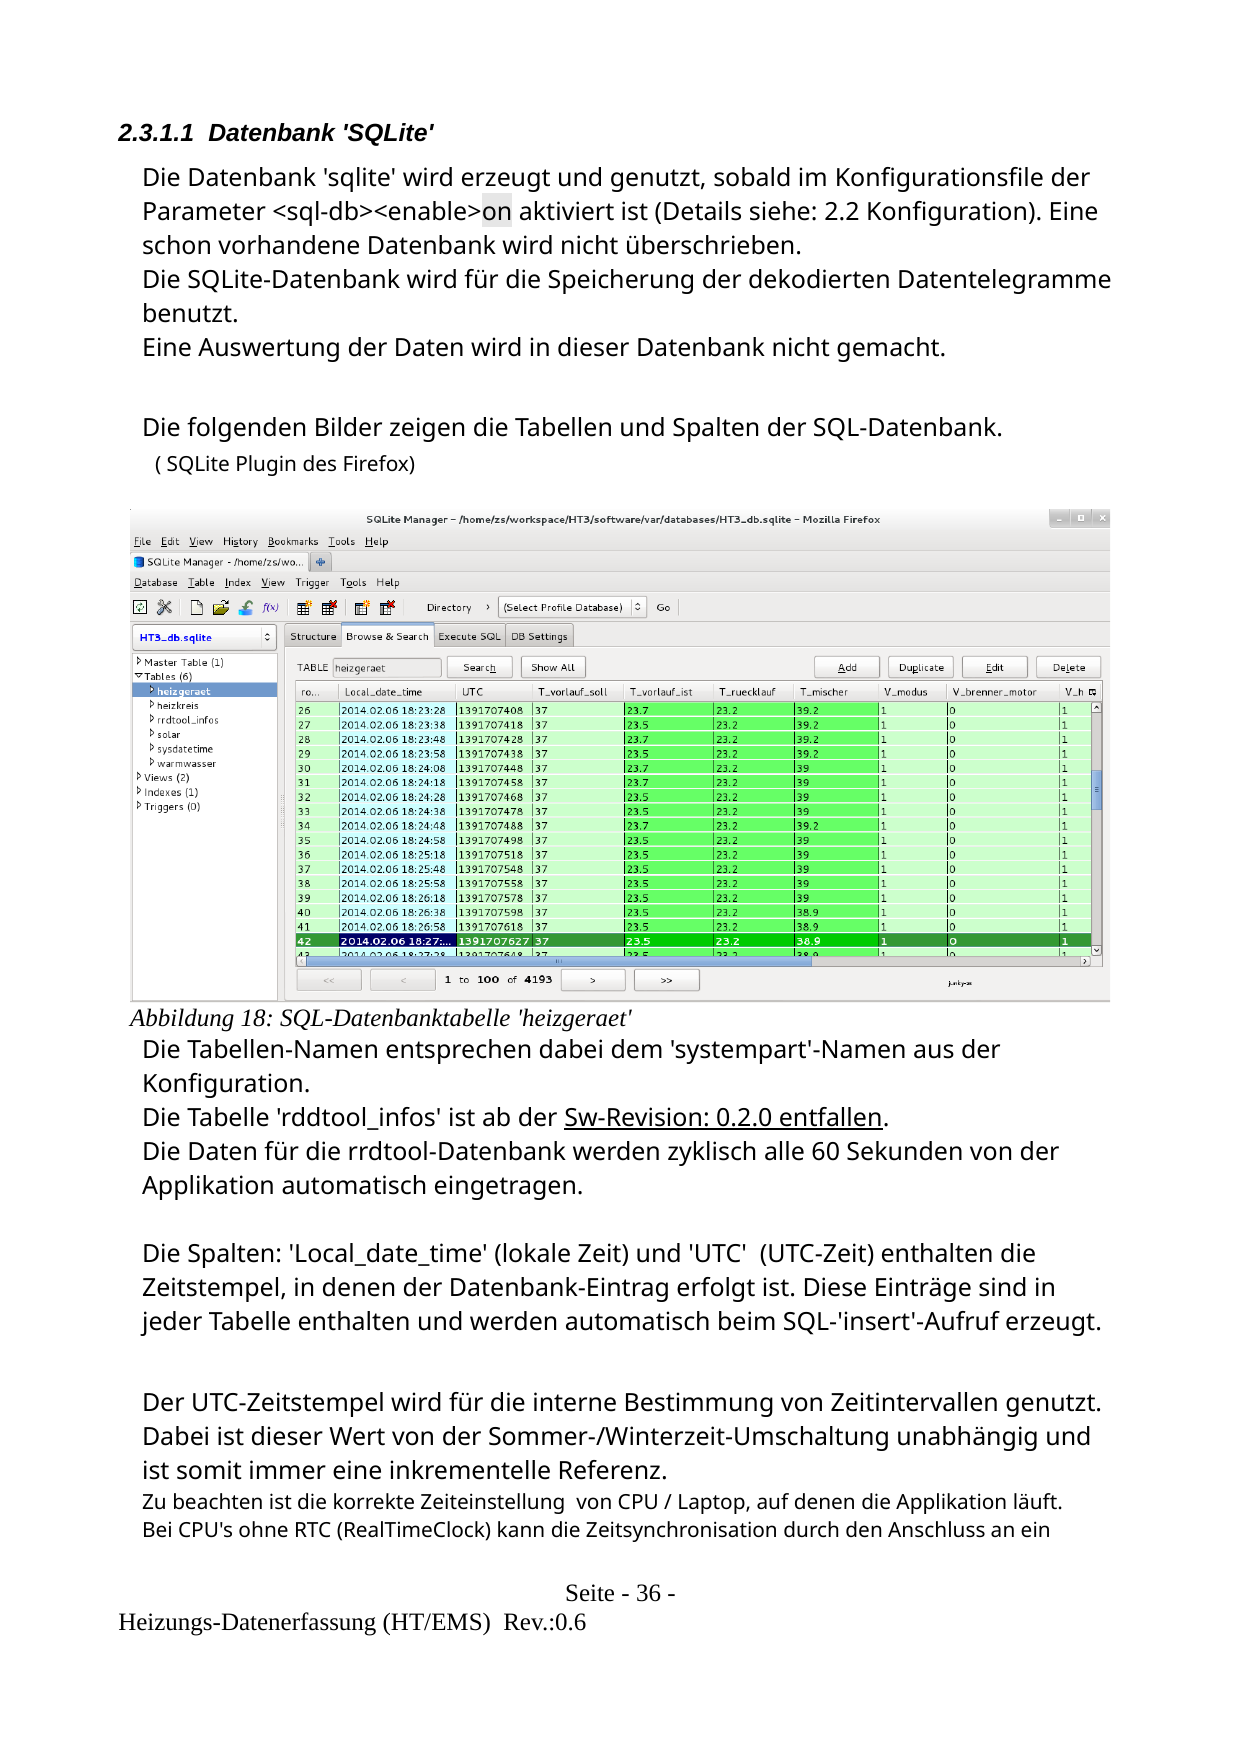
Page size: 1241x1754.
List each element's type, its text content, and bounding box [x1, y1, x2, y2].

text Die folgenden Bilder zeigen die Tabellen und Spalten der SQL-Datenbank. ( SQLite Plugin des Firefox) [142, 410, 1122, 478]
picture [130, 509, 1111, 1003]
text Die Tabellen-Namen entsprechen dabei dem 'systempart'-Namen aus der Konfiguration. Die Tabelle 'rddtool_infos' ist ab der Sw-Revision: 0.2.0 entfallen. Die Daten für die rrdtool-Datenbank werden zyklisch alle 60 Sekunden von der Applikation automatisch eingetragen. Die Spalten: 'Local_date_time' (lokale Zeit) und 'UTC' (UTC-Zeit) enthalten die Zeitstempel, in denen der Datenbank-Eintrag erfolgt ist. Diese Einträge sind in jeder Tabelle enthalten und werden automatisch beim SQL-'insert'-Aufruf erzeugt. [142, 491, 1122, 1372]
subtitle Datenbank 'SQLite' [118, 118, 1122, 147]
text Abbildung 18: SQL-Datenbanktabelle 'heizgeraet' [130, 1003, 1110, 1032]
text Die Datenbank 'sqlite' wird erzeugt und genutzt, sobald im Konfigurationsfile der Parameter <sql-db><enable>on aktiviert ist (Details siehe: 2.2 Konfiguration). Eine schon vorhandene Datenbank wird nicht überschrieben. Die SQLite-Datenbank wird für die Speicherung der dekodierten Datentelegramme benutzt. Eine Auswertung der Daten wird in dieser Datenbank nicht gemacht. [142, 159, 1122, 398]
text Der UTC-Zeitstempel wird für die interne Bestimmung von Zeitintervallen genutzt. Dabei ist dieser Wert von der Sommer-/Winterzeit-Umschaltung unabhängig und ist somit immer eine inkrementelle Referenz. Zu beachten ist die korrekte Zeiteinstellung von CPU / Laptop, auf denen die Applikation läuft. Bei CPU's ohne RTC (RealTimeClock) kann die Zeitsynchronisation durch den Anschluss an ein [142, 1385, 1122, 1544]
